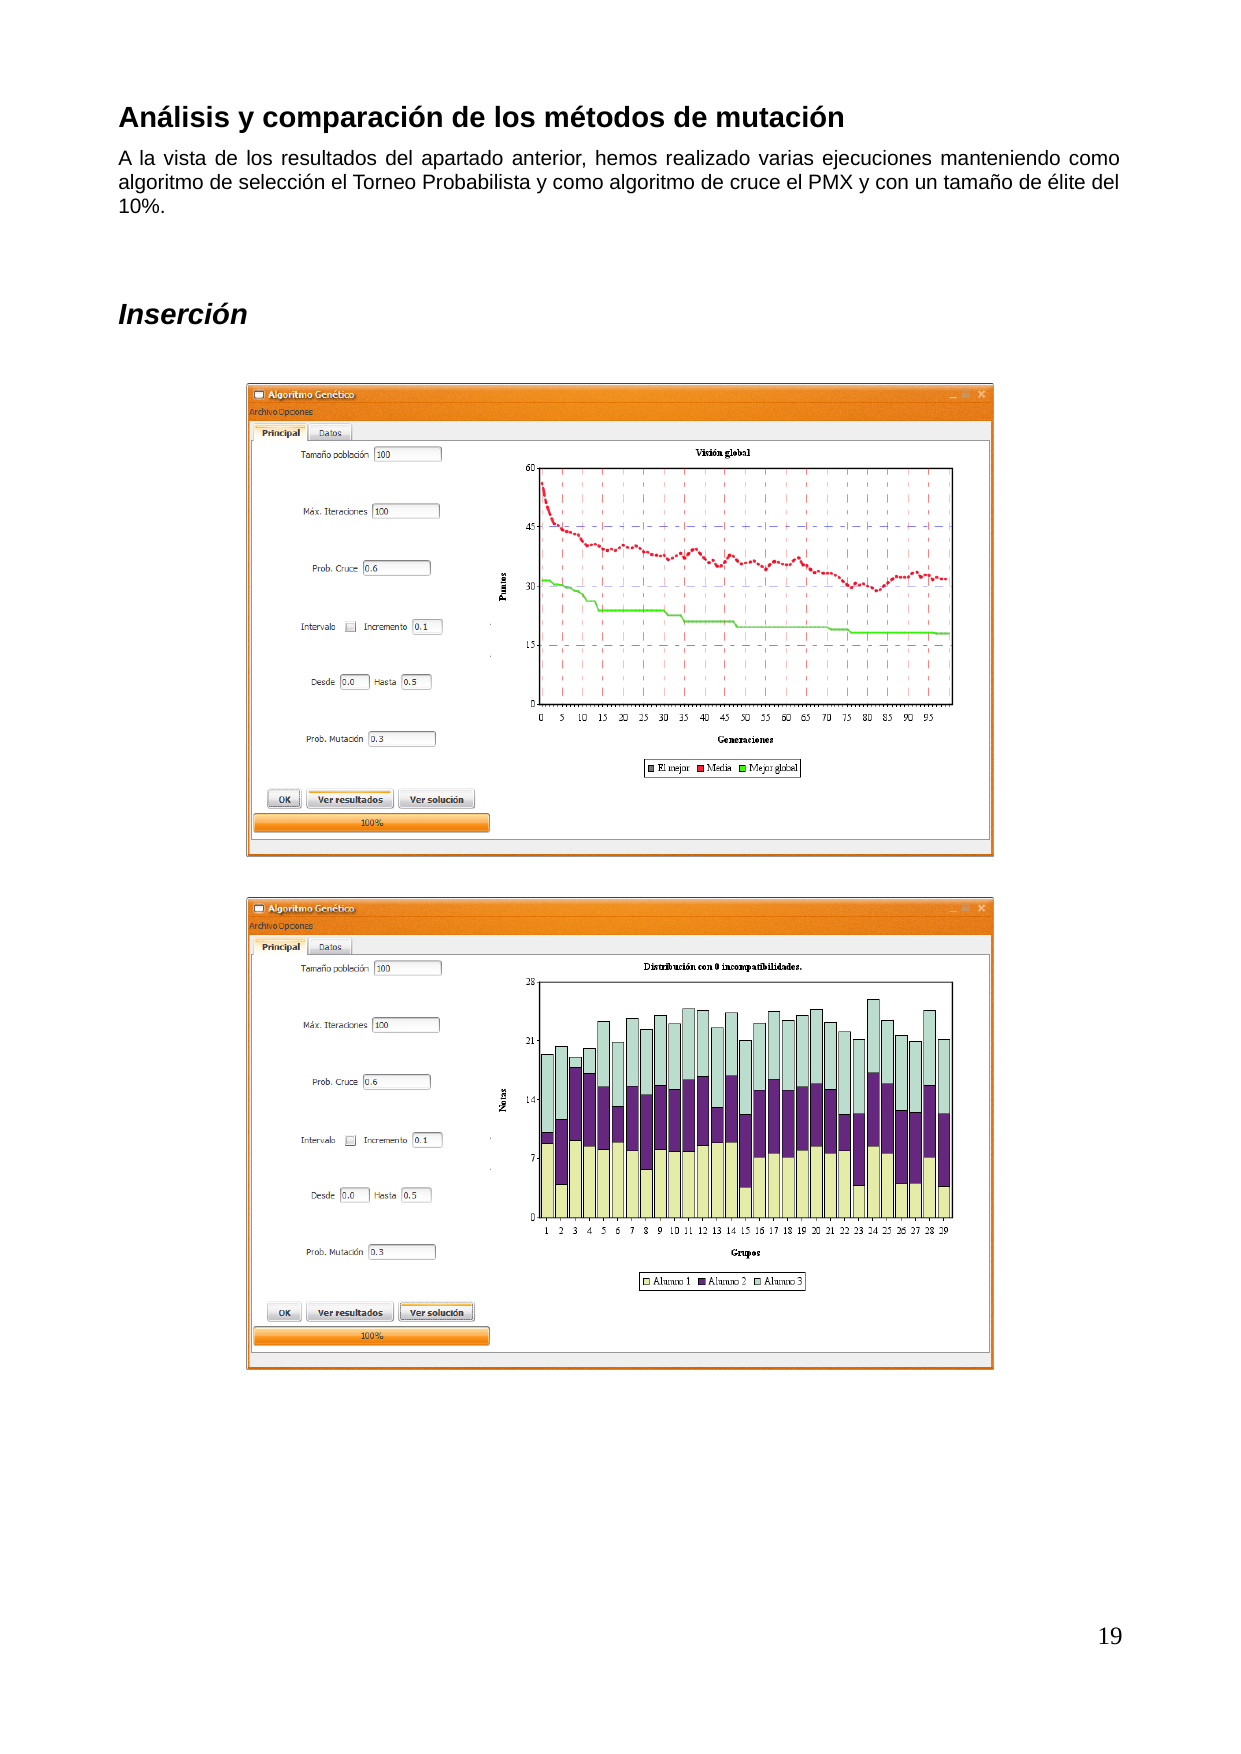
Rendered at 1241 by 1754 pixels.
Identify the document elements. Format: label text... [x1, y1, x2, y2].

text A la vista de los resultados del apartado anterior, hemos realizado varias ejecuciones manteniendo como algoritmo de selección el Torneo Probabilista y como algoritmo de cruce el PMX y con un tamaño de élite del 10%. [118, 146, 1122, 218]
subtitle Inserción [118, 297, 1122, 330]
subtitle Análisis y comparación de los métodos de mutación [118, 100, 1122, 133]
